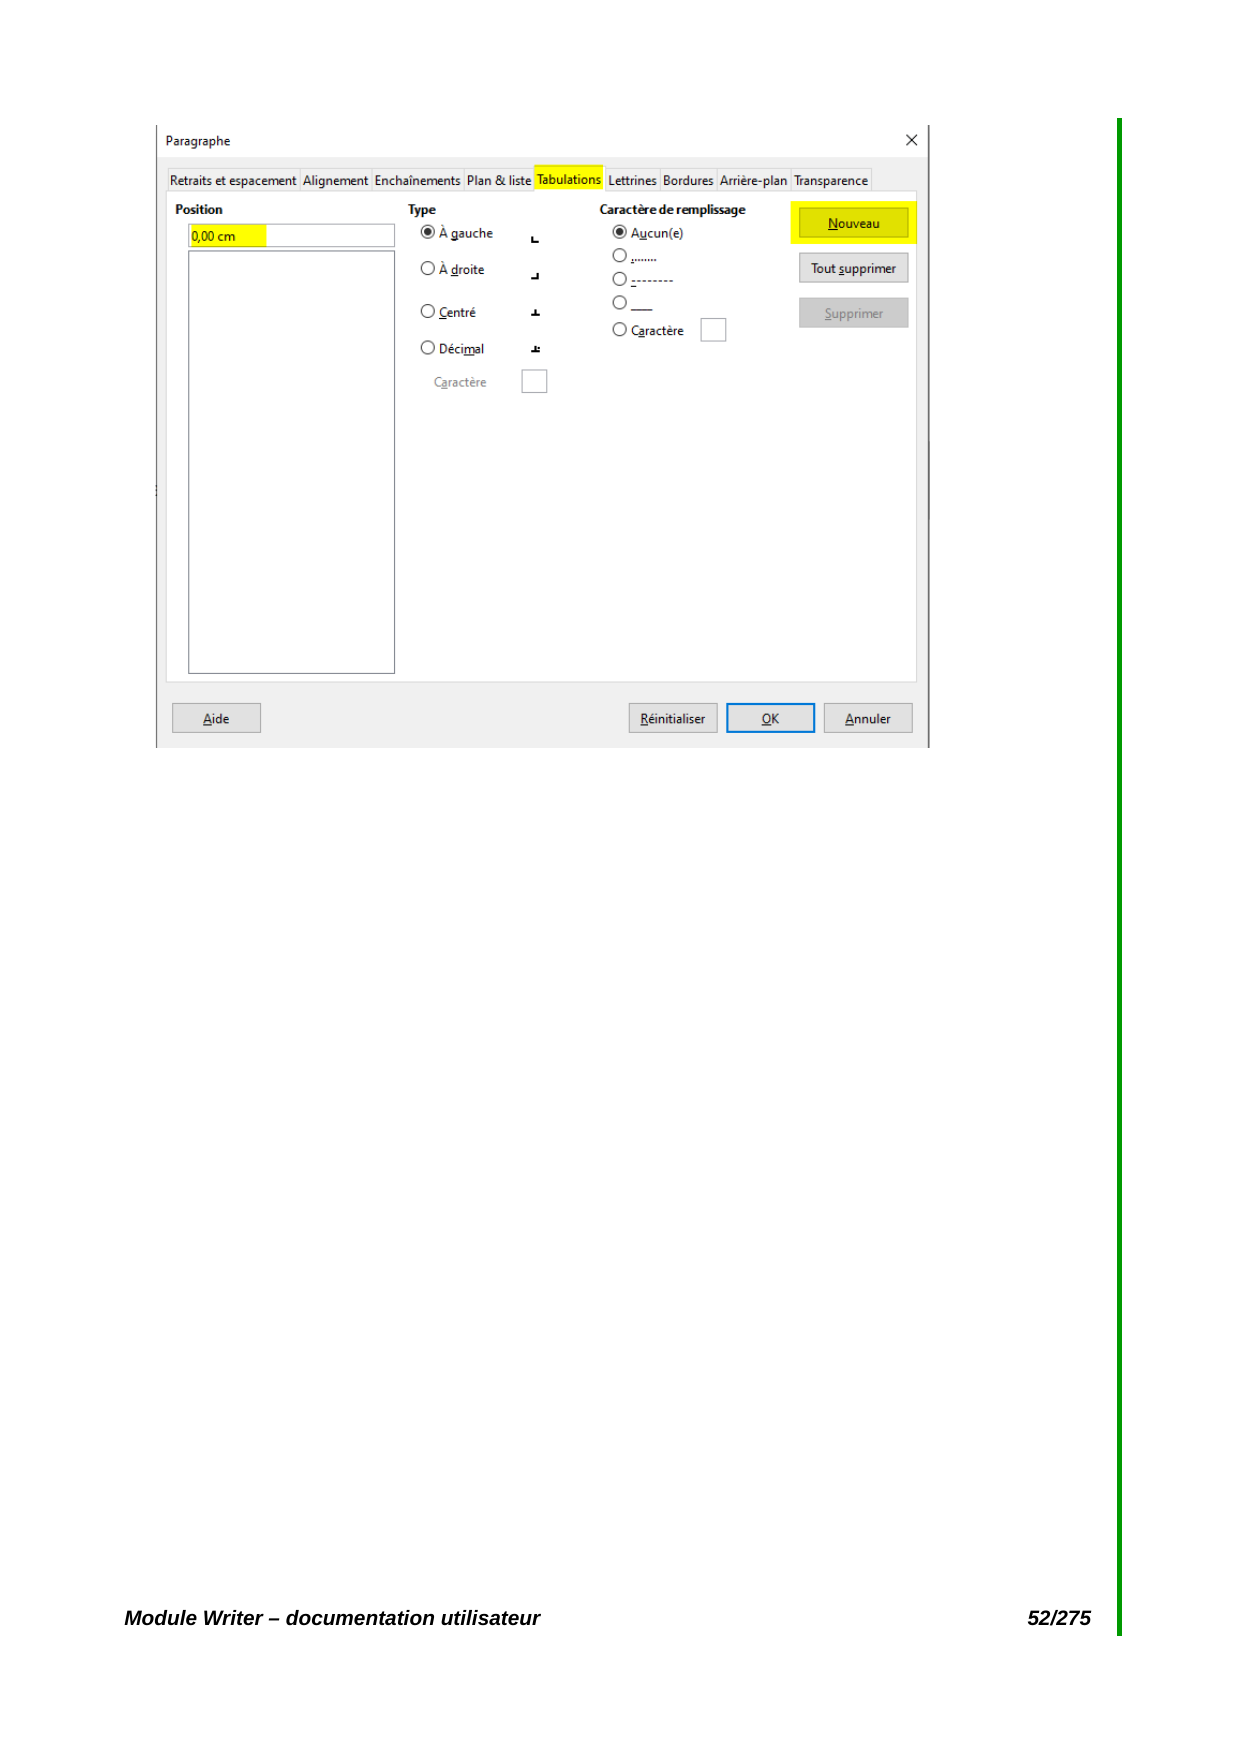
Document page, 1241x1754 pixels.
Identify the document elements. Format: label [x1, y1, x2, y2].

picture [155, 125, 930, 748]
